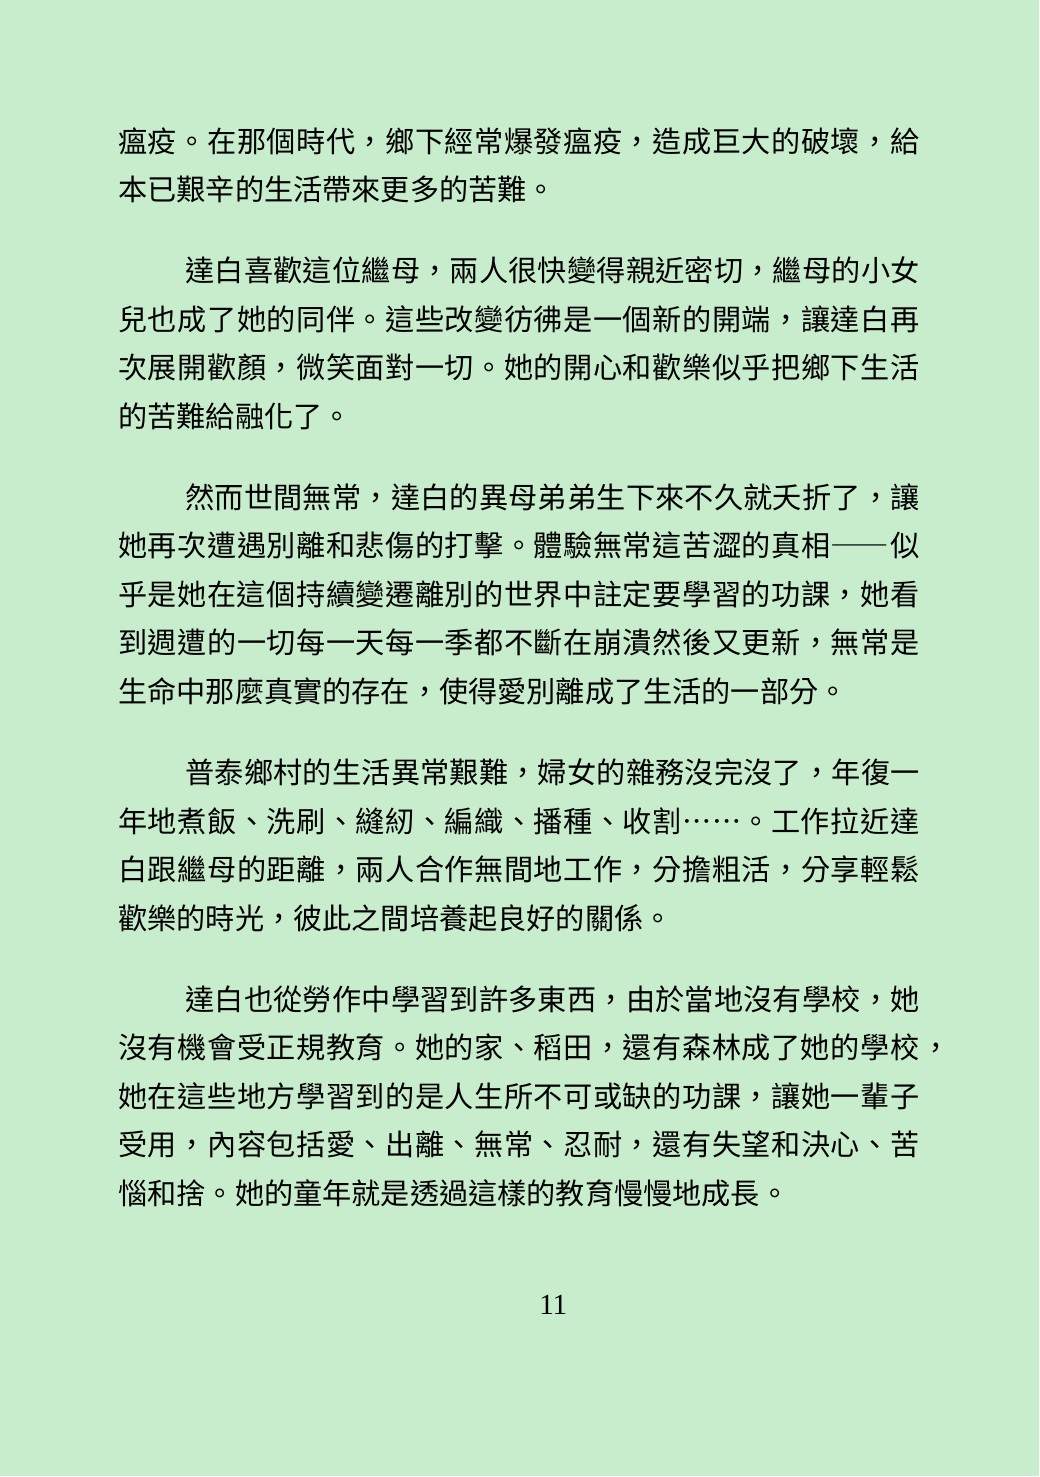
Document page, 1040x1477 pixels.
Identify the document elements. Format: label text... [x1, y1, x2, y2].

text 達白也從勞作中學習到許多東西，由於當地沒有學校，她沒有機會受正規教育。她的家、稻田，還有森林成了她的學校，她在這些地方學習到的是人生所不可或缺的功課，讓她一輩子受用，內容包括愛、出離、無常、忍耐，還有失望和決心、苦惱和捨。她的童年就是透過這樣的教育慢慢地成長。 [118, 976, 921, 1213]
text 達白喜歡這位繼母，兩人很快變得親近密切，繼母的小女兒也成了她的同伴。這些改變彷彿是一個新的開端，讓達白再次展開歡顏，微笑面對一切。她的開心和歡樂似乎把鄉下生活的苦難給融化了。 [118, 248, 921, 436]
text 達白的母親過世之後，達頌依照常規守節幾年，然後再婚。繼室是一個年輕的寡婦，帶著一個小女兒過門，她的前夫死於瘟疫。在那個時代，鄉下經常爆發瘟疫，造成巨大的破壞，給本已艱辛的生活帶來更多的苦難。 [118, 118, 921, 209]
text 然而世間無常，達白的異母弟弟生下來不久就夭折了，讓她再次遭遇別離和悲傷的打擊。體驗無常這苦澀的真相——似乎是她在這個持續變遷離別的世界中註定要學習的功課，她看到週遭的一切每一天每一季都不斷在崩潰然後又更新，無常是生命中那麼真實的存在，使得愛別離成了生活的一部分。 [118, 474, 921, 711]
text 普泰鄉村的生活異常艱難，婦女的雜務沒完沒了，年復一年地煮飯、洗刷、縫紉、編織、播種、收割……。工作拉近達白跟繼母的距離，兩人合作無間地工作，分擔粗活，分享輕鬆歡樂的時光，彼此之間培養起良好的關係。 [118, 749, 921, 937]
